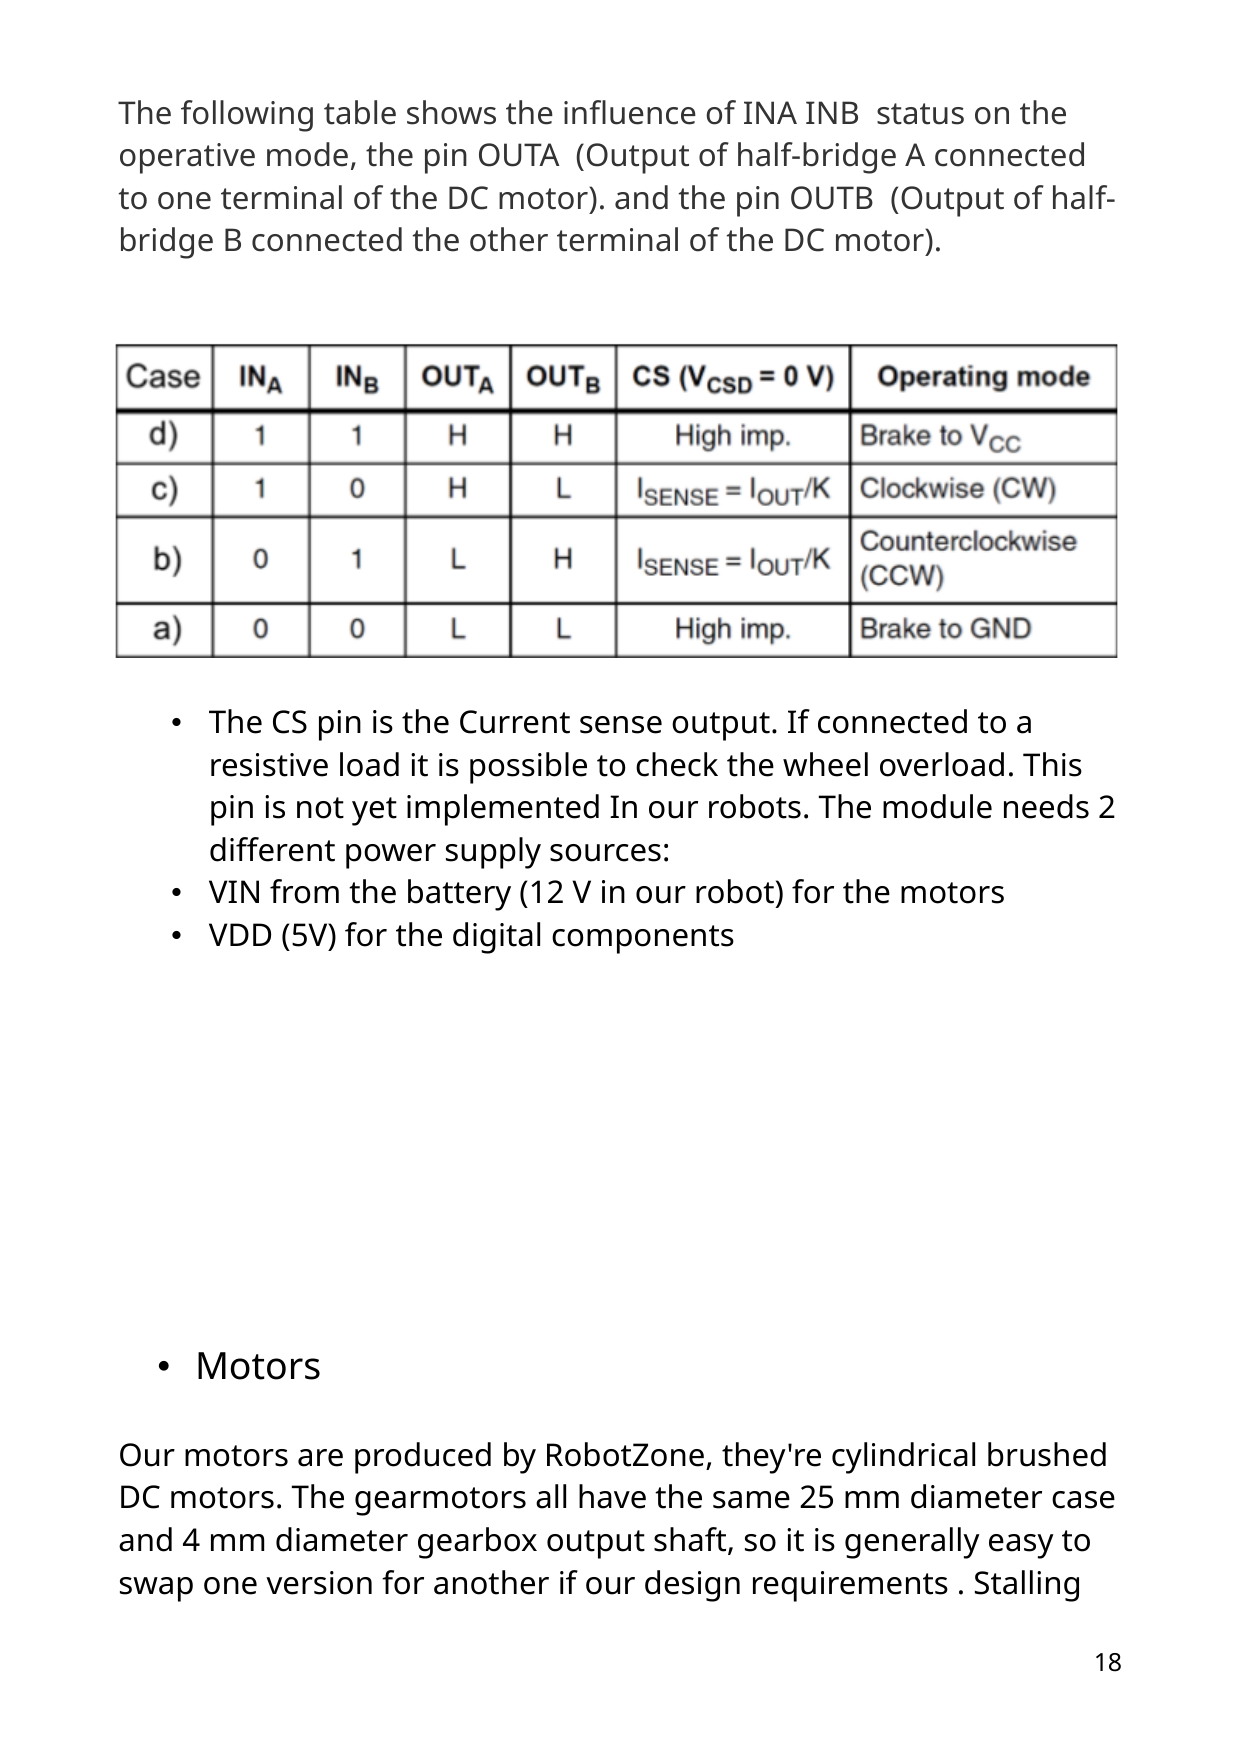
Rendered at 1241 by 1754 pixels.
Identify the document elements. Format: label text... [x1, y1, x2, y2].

picture [113, 343, 1118, 658]
list VIN from the battery (12 V in our robot) for the motors [171, 871, 1122, 913]
list The CS pin is the Current sense output. If connected to a resistive load it is possible to check the wheel overload. This pin is not yet implemented In our robots. The module needs 2 different power supply sources: [171, 700, 1122, 871]
text The following table shows the influence of INA INB status on the operative mode, the pin OUTA (Output of half-bridge A connected to one terminal of the DC motor). and the pin OUTB (Output of half-bridge B connected the other terminal of the DC motor). [118, 91, 1122, 261]
text Our motors are produced by RobotZone, they're cylindrical brushed DC motors. The gearmotors all have the same 25 mm diameter case and 4 mm diameter gearbox output shaft, so it is generally easy to swap one version for another if our design requirements . Stalling [118, 1433, 1122, 1603]
list VDD (5V) for the digital components [171, 913, 1122, 956]
list Motors [157, 1339, 1122, 1390]
